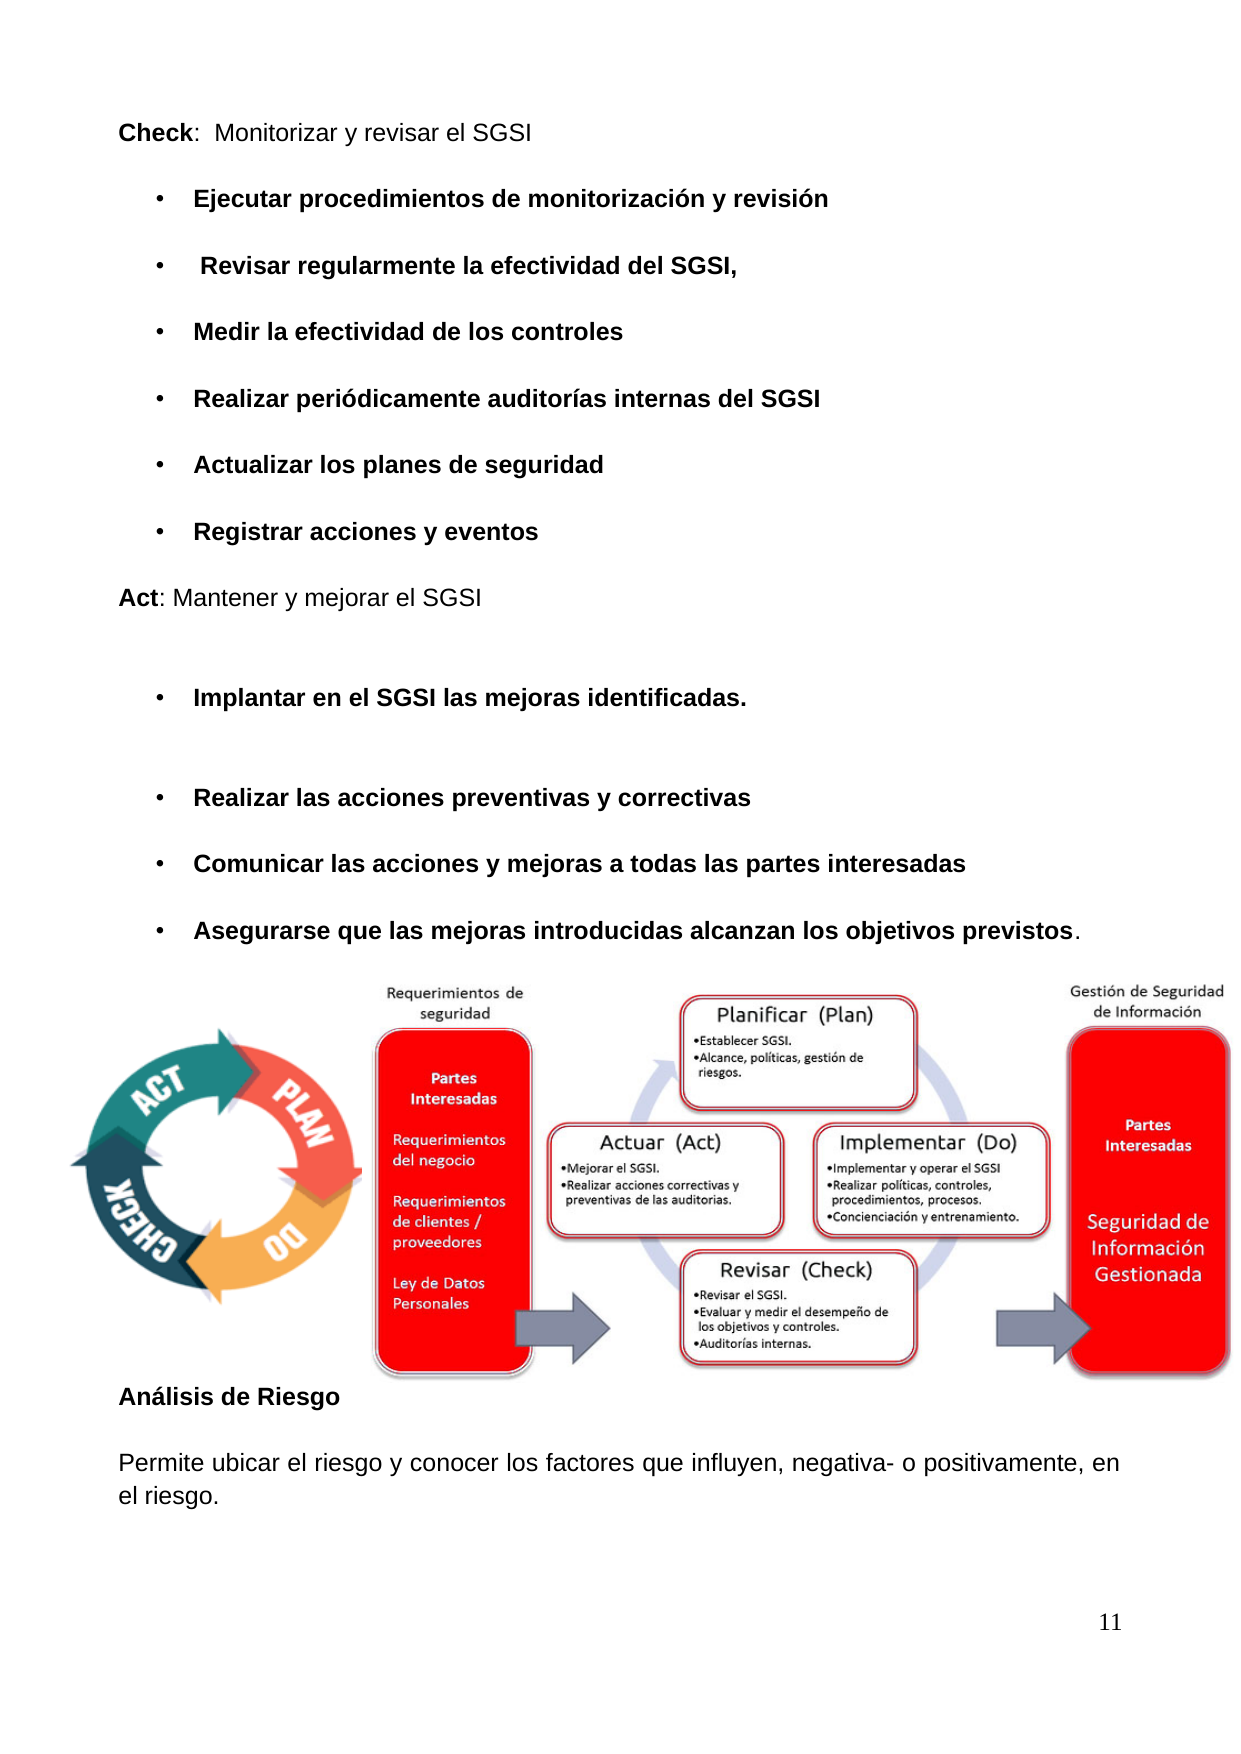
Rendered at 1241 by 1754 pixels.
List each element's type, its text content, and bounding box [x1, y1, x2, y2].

title Realizar las acciones preventivas y correctivas [156, 783, 1122, 812]
title Check: Monitorizar y revisar el SGSI [118, 118, 1122, 147]
title Permite ubicar el riesgo y conocer los factores que influyen, negativa- o positivamente, en el riesgo. [118, 1448, 1122, 1509]
title Implantar en el SGSI las mejoras identificadas. [156, 683, 1122, 712]
picture [51, 976, 1241, 1383]
title Registrar acciones y eventos [156, 517, 1122, 546]
title Realizar periódicamente auditorías internas del SGSI [156, 384, 1122, 413]
title Revisar regularmente la efectividad del SGSI, [156, 251, 1122, 280]
title Comunicar las acciones y mejoras a todas las partes interesadas [156, 849, 1122, 878]
title Análisis de Riesgo [118, 1381, 1122, 1410]
title Act: Mantener y mejorar el SGSI [118, 583, 1122, 612]
title Actualizar los planes de seguridad [156, 450, 1122, 479]
title Asegurarse que las mejoras introducidas alcanzan los objetivos previstos. [156, 916, 1122, 944]
title Ejecutar procedimientos de monitorización y revisión [156, 184, 1122, 213]
title Medir la efectividad de los controles [156, 317, 1122, 346]
